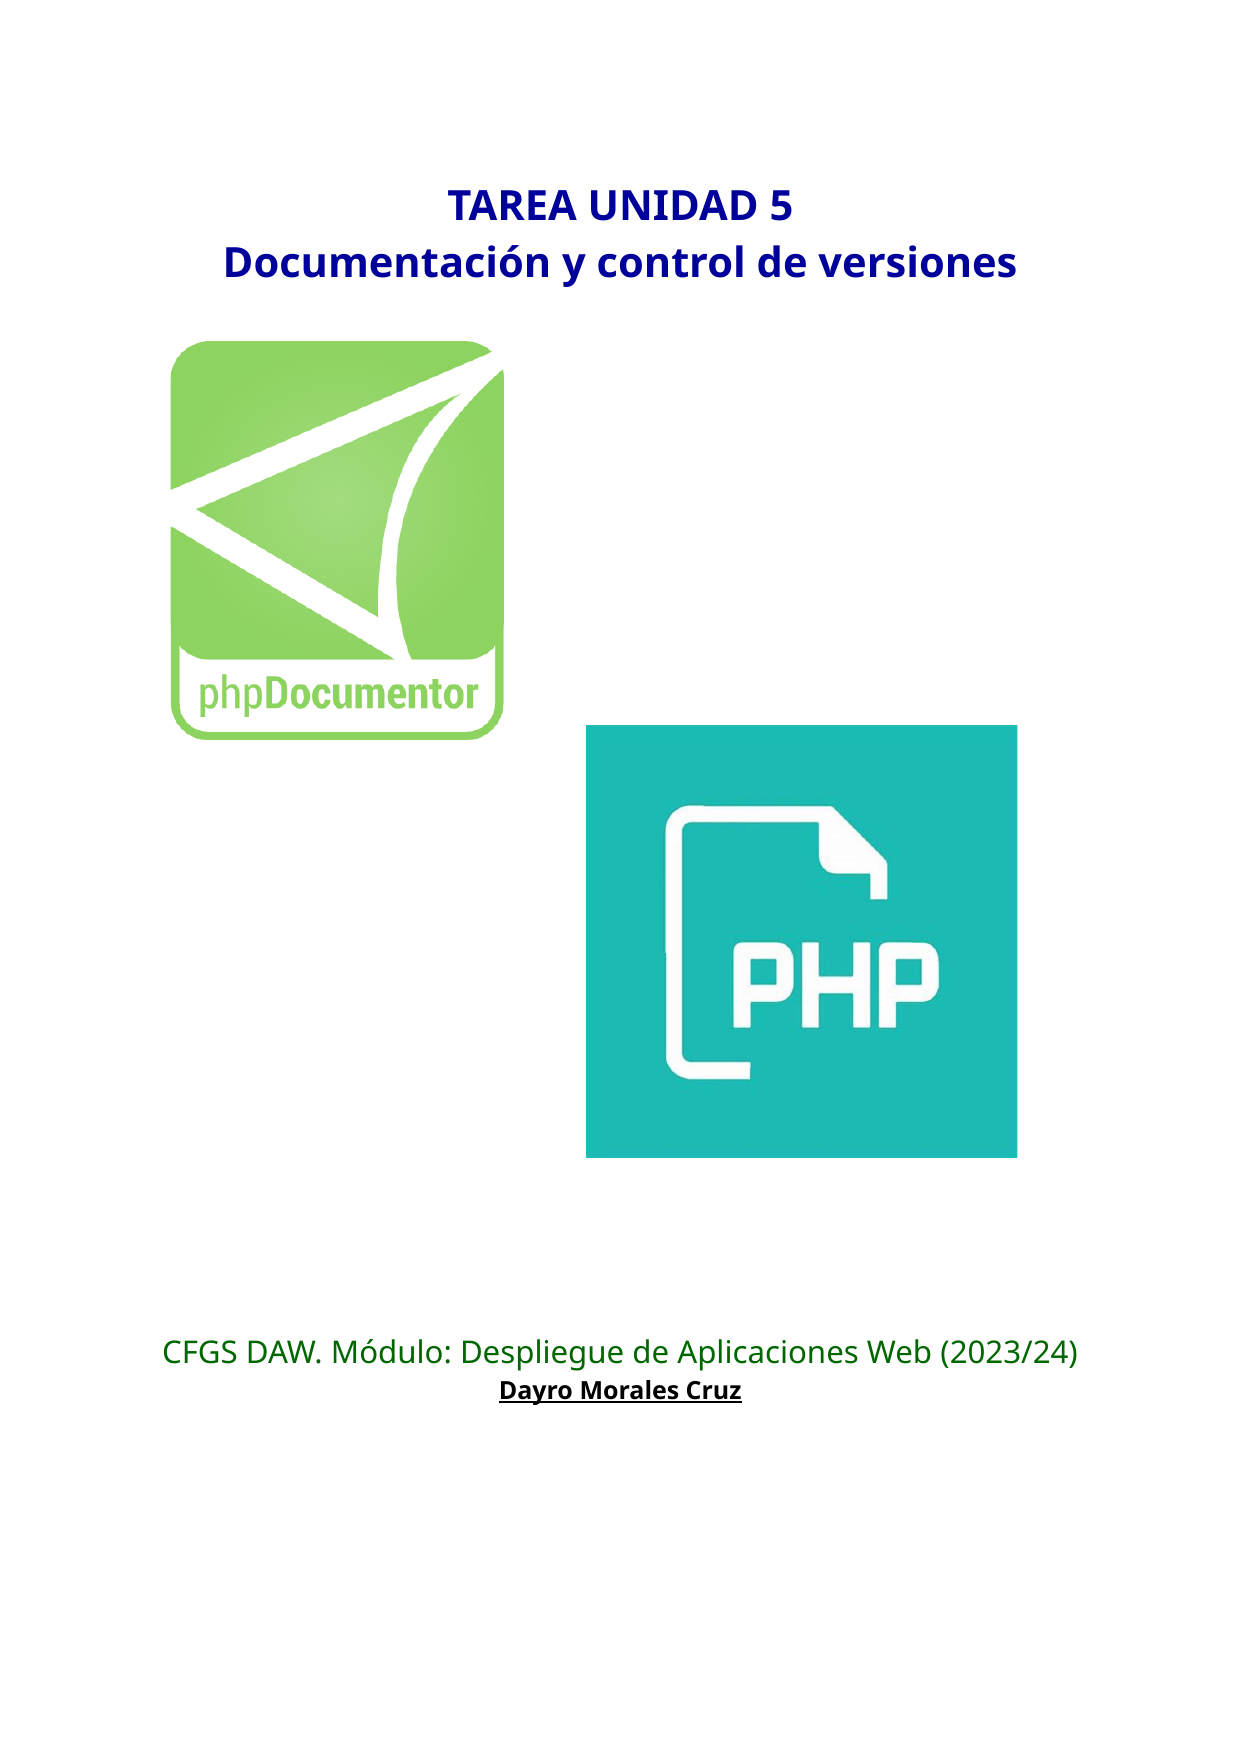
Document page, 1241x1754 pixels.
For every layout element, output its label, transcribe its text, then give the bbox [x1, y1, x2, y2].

picture [170, 341, 504, 740]
text Documentación y control de versiones [118, 232, 1122, 289]
text CFGS DAW. Módulo: Despliegue de Aplicaciones Web (2023/24) Dayro Morales Cruz [118, 1330, 1122, 1406]
text TAREA UNIDAD 5 [118, 176, 1122, 232]
picture [586, 725, 1018, 1158]
